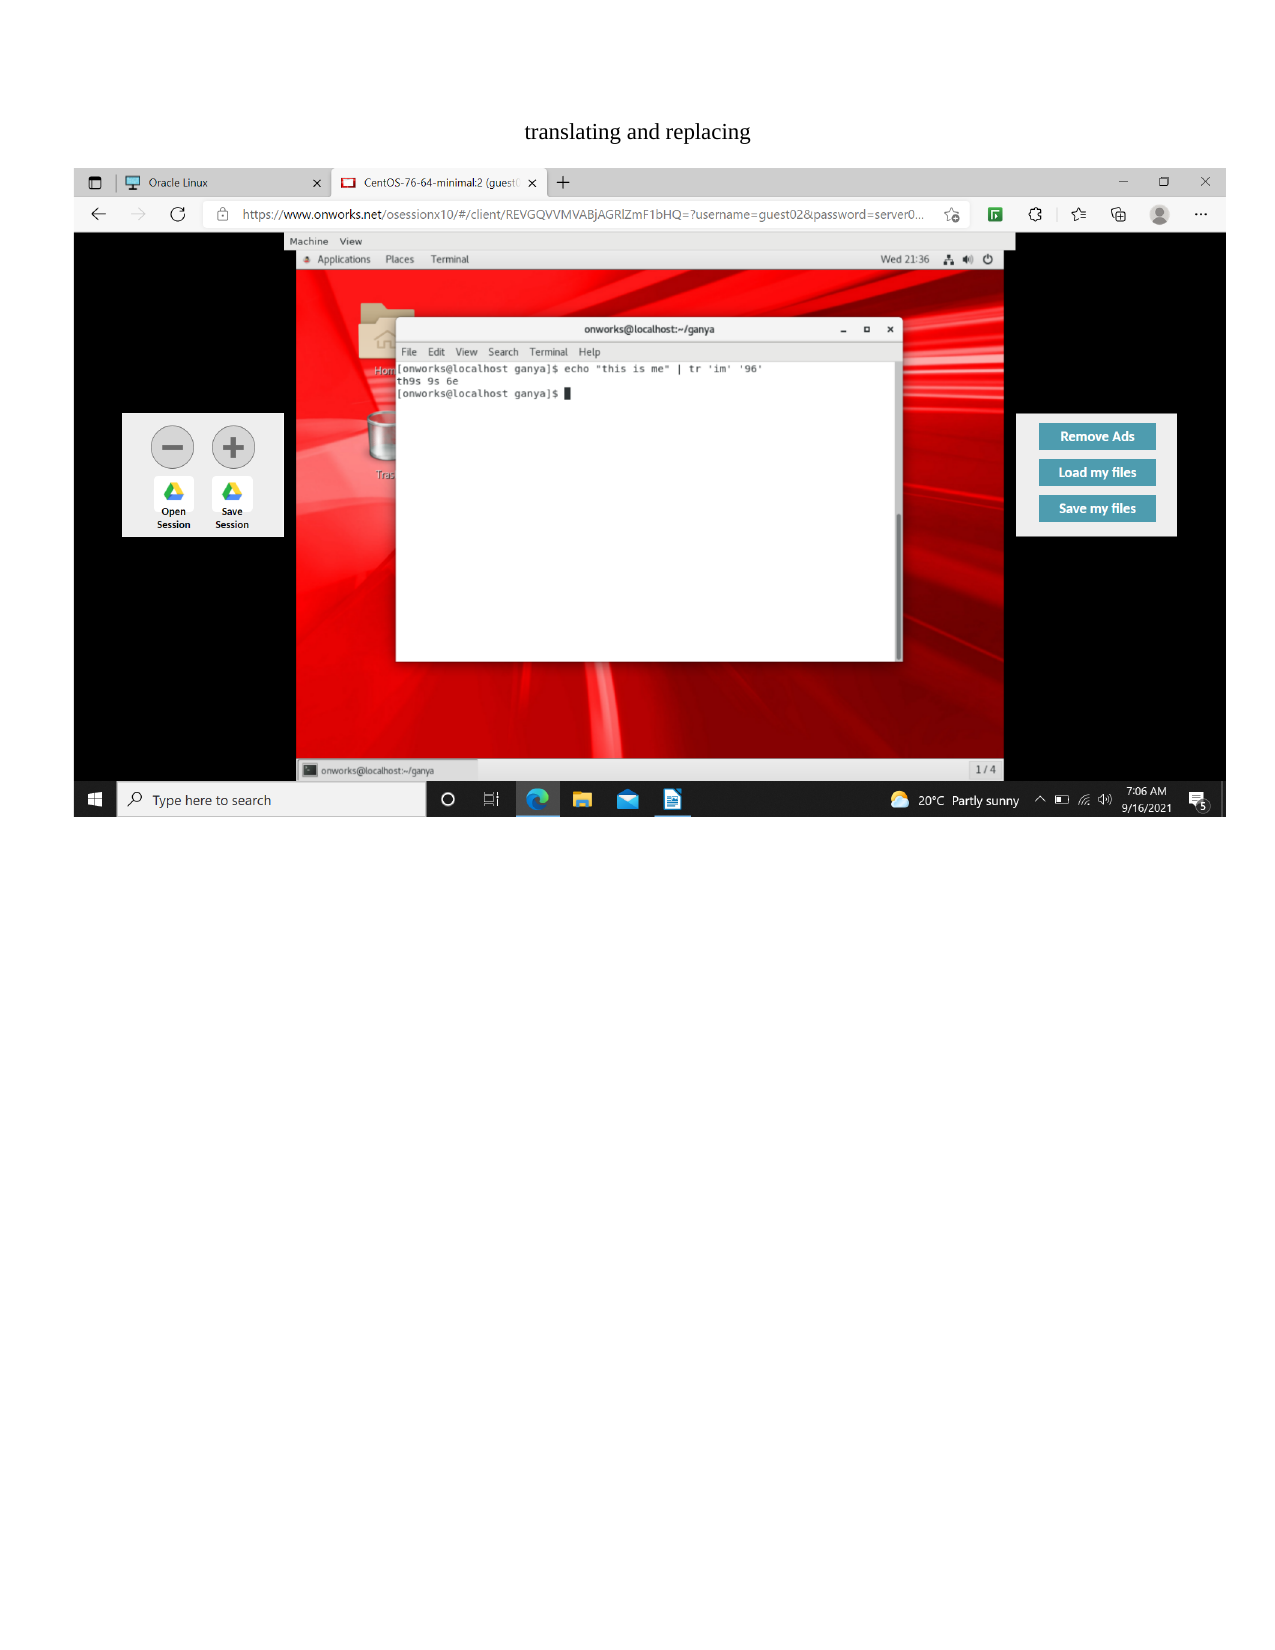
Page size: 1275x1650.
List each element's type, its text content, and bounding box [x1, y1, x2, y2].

text translating and replacing [118, 118, 1157, 144]
